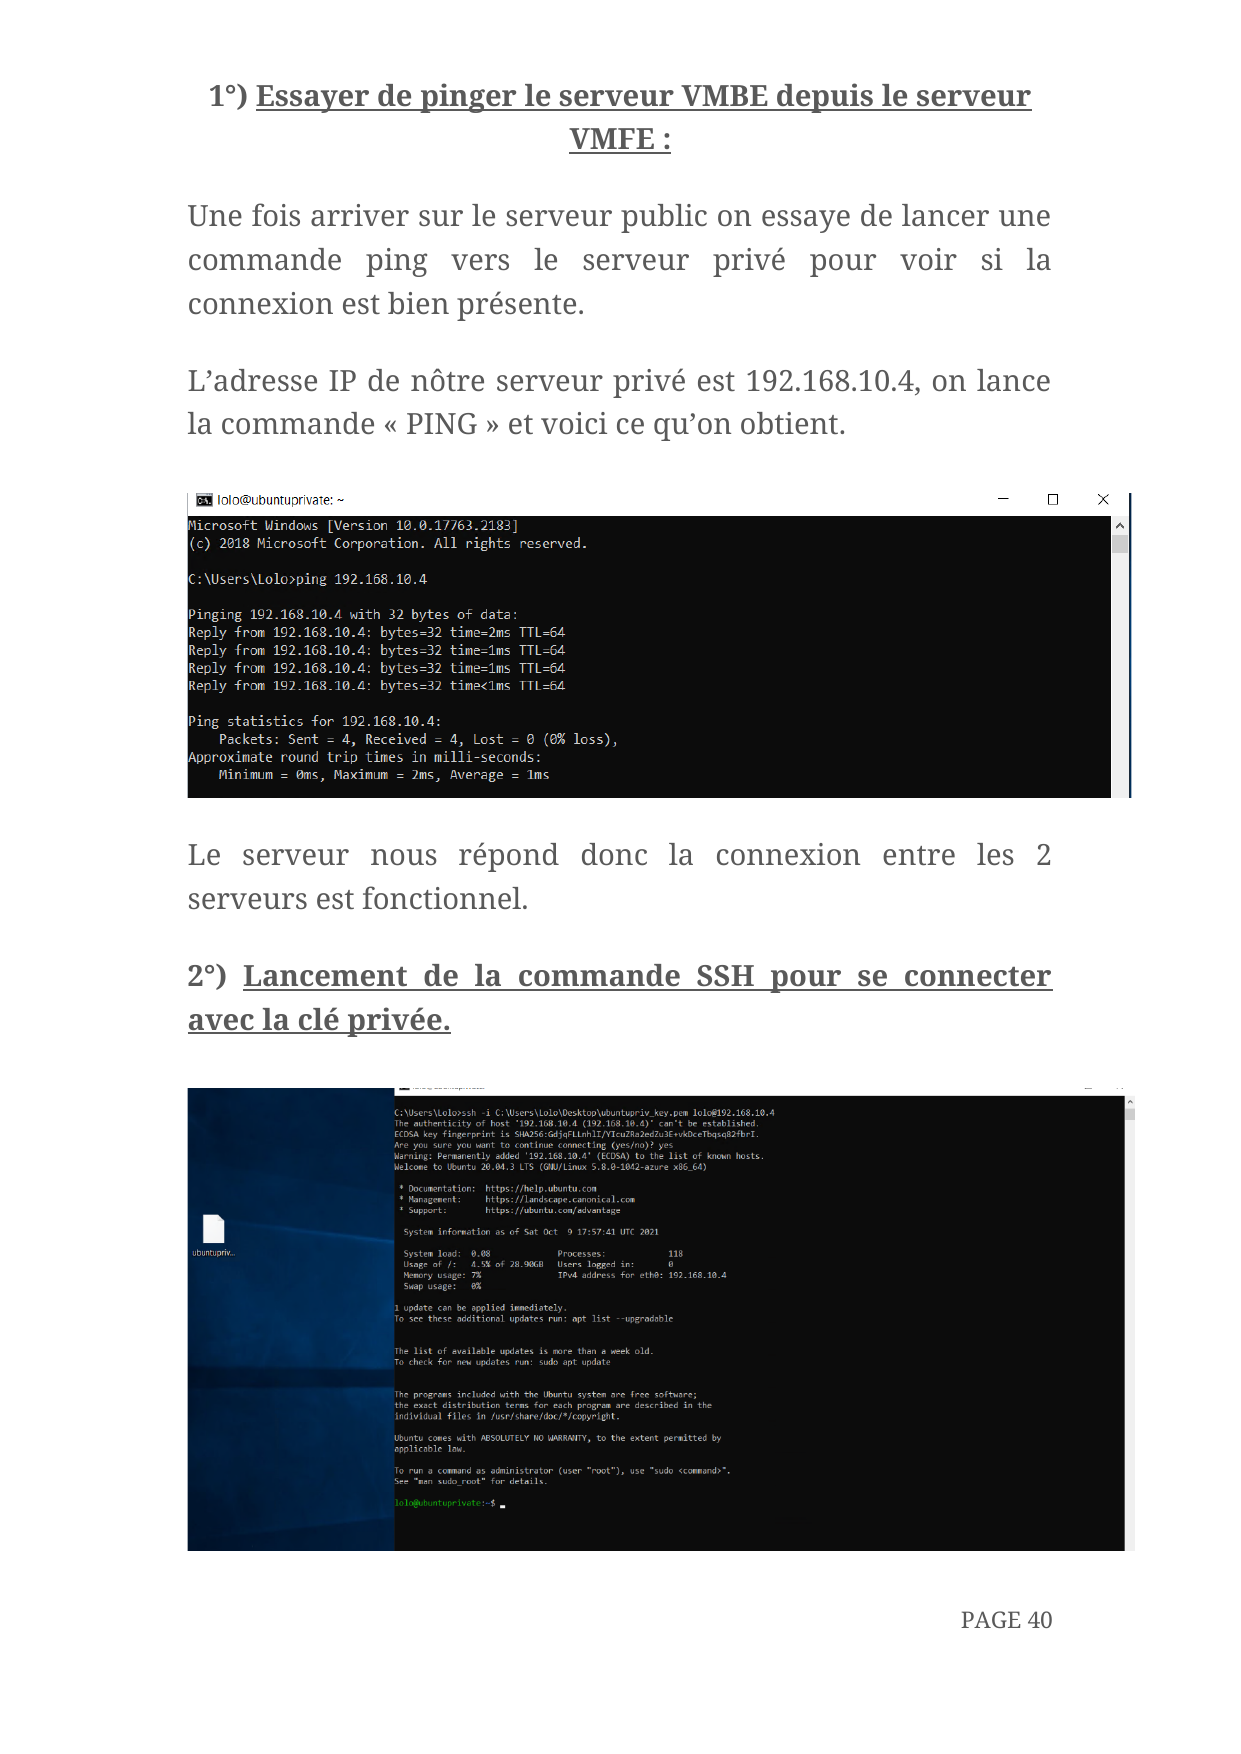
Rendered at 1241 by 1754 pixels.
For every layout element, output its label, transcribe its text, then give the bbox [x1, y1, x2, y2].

text Une fois arriver sur le serveur public on essaye de lancer une commande ping vers le serveur privé pour voir si la connexion est bien présente. [187, 196, 1053, 323]
text 2°) Lancement de la commande SSH pour se connecter avec la clé privée. [187, 955, 1053, 1038]
text 1°) Essayer de pinger le serveur VMBE depuis le serveur VMFE : [187, 75, 1053, 158]
text L’adresse IP de nôtre serveur privé est 192.168.10.4, on lance la commande « PING » et voici ce qu’on obtient. [187, 360, 1053, 443]
text Le serveur nous répond donc la connexion entre les 2 serveurs est fonctionnel. [187, 834, 1053, 918]
